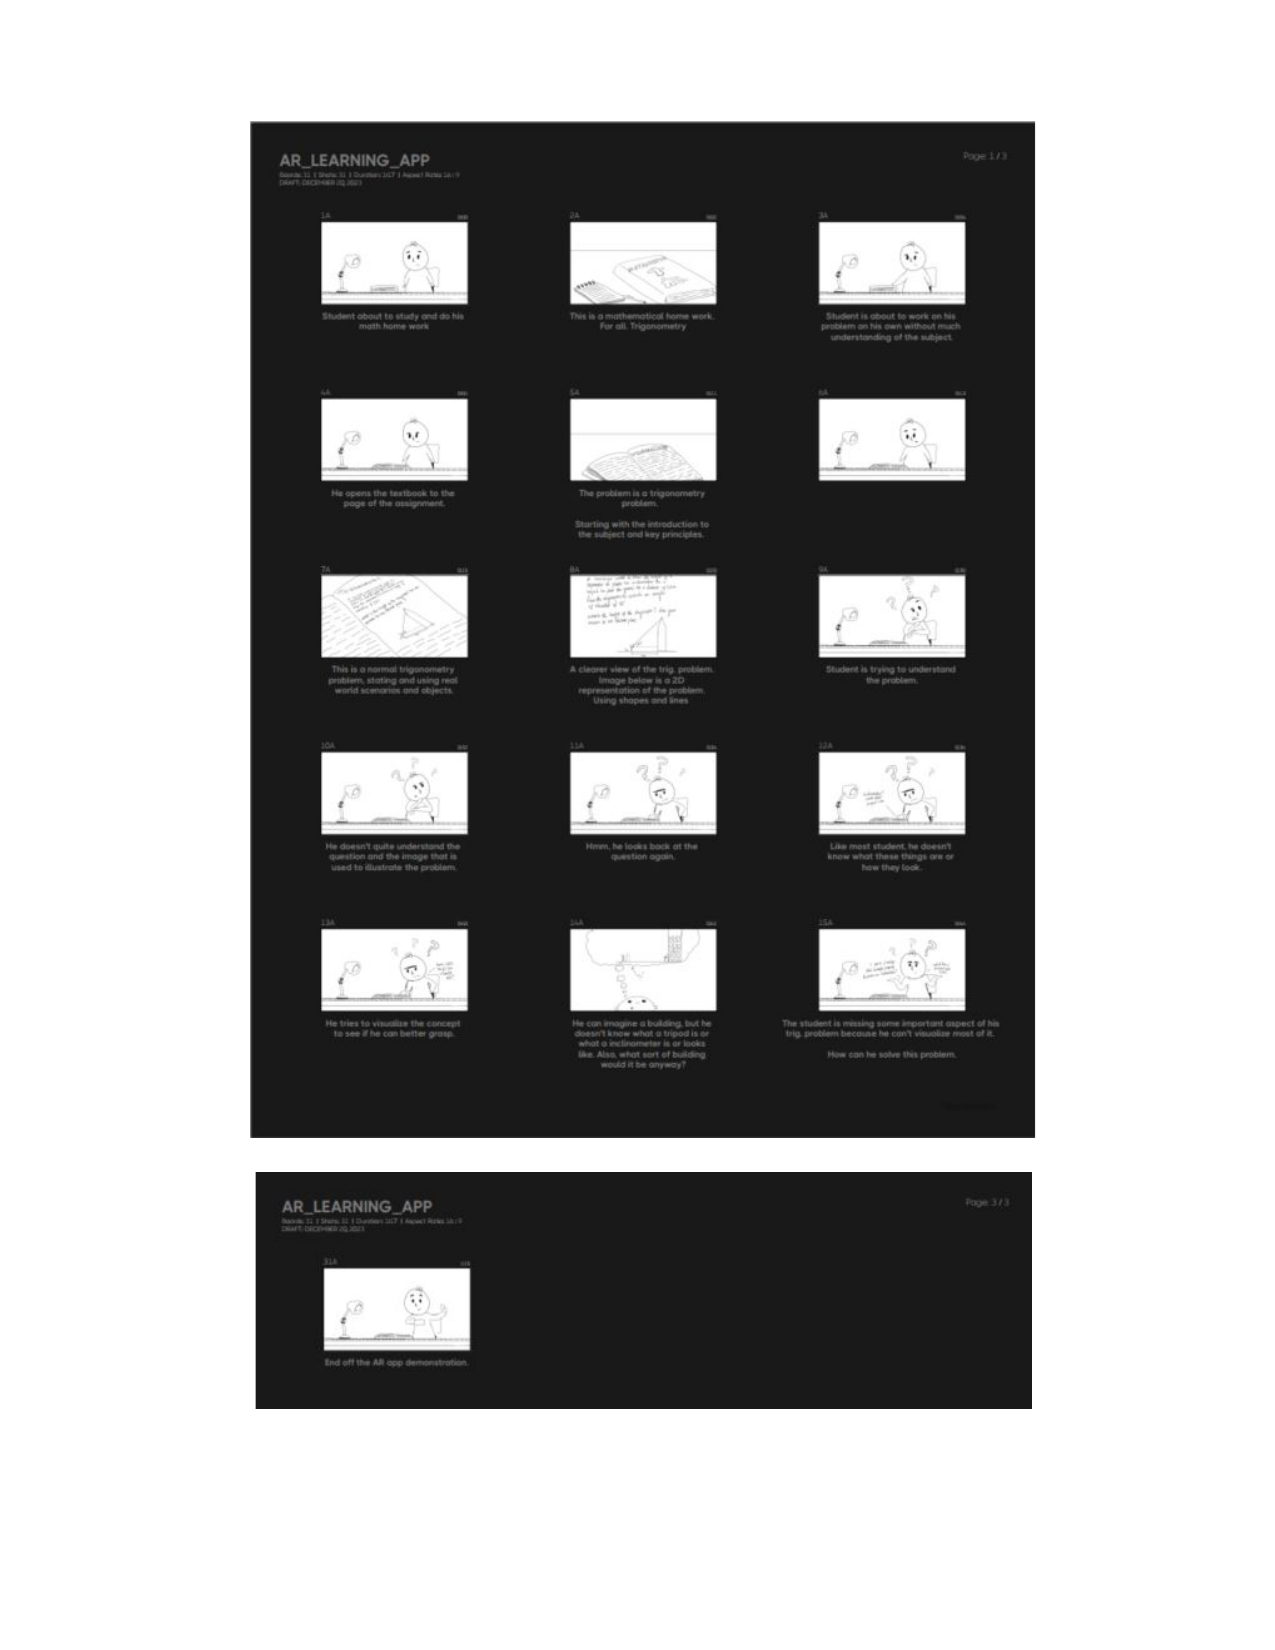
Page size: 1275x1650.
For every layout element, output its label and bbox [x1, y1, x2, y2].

picture [255, 1172, 1032, 1409]
picture [250, 121, 1035, 1138]
